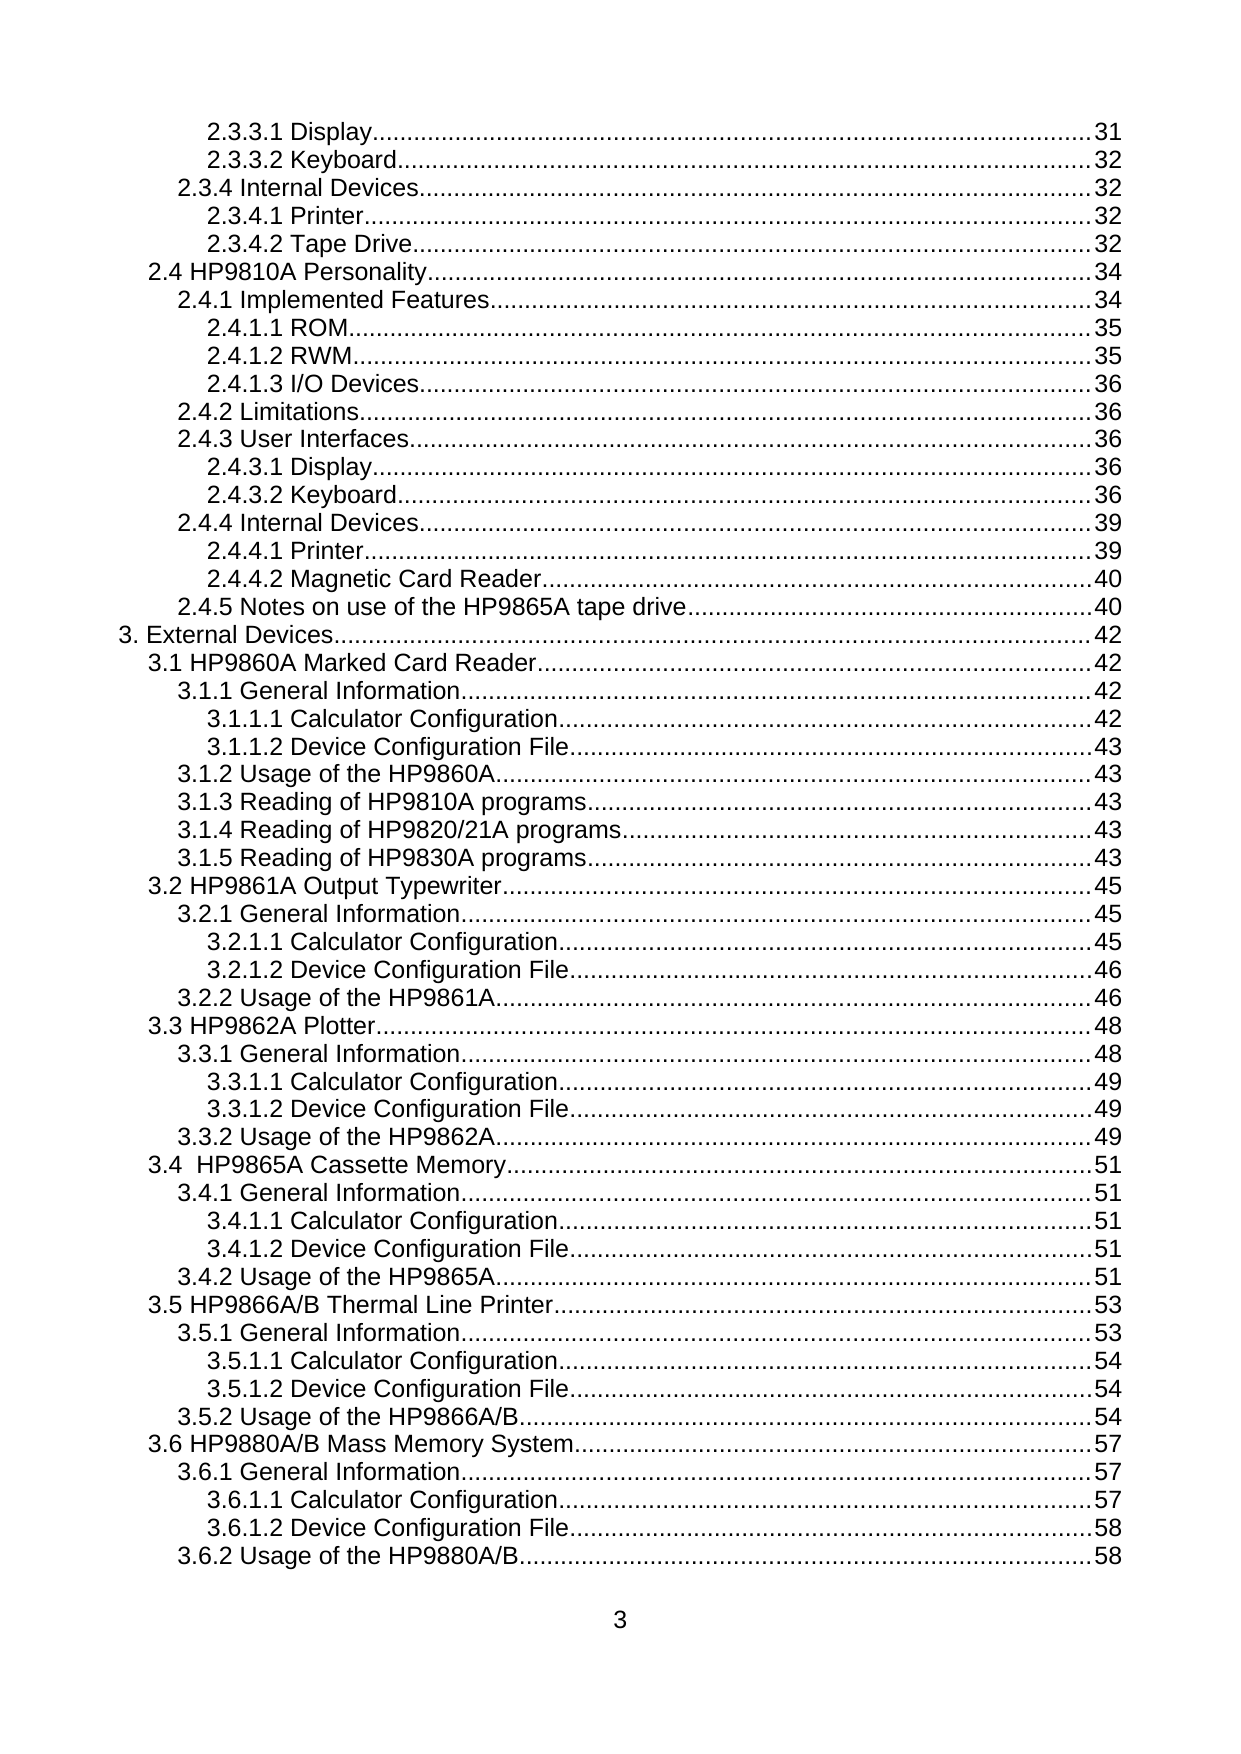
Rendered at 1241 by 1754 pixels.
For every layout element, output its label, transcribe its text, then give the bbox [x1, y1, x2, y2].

text 2.3.3.2 Keyboard 32 [207, 146, 1122, 174]
text 2.4.3 User Interfaces 36 [177, 425, 1122, 453]
text 3.2.1 General Information 45 [177, 900, 1122, 928]
text 3.5.1.2 Device Configuration File 54 [207, 1374, 1122, 1402]
text 3.5.2 Usage of the HP9866A/B 54 [177, 1402, 1122, 1430]
text 3.1.5 Reading of HP9830A programs 43 [177, 844, 1122, 872]
text 3.1.2 Usage of the HP9860A 43 [177, 760, 1122, 788]
text 2.3.4.2 Tape Drive 32 [207, 230, 1122, 258]
text 3.6.2 Usage of the HP9880A/B 58 [177, 1542, 1122, 1570]
text 3.1.3 Reading of HP9810A programs 43 [177, 788, 1122, 816]
text 3.4 HP9865A Cassette Memory 51 [148, 1151, 1122, 1179]
text 3.6.1.1 Calculator Configuration 57 [207, 1486, 1122, 1514]
text 3.2.1.2 Device Configuration File 46 [207, 956, 1122, 983]
text 3.6 HP9880A/B Mass Memory System 57 [148, 1430, 1122, 1458]
text 3.2.2 Usage of the HP9861A 46 [177, 983, 1122, 1011]
text 3.1.1.1 Calculator Configuration 42 [207, 704, 1122, 732]
text 3.4.1.2 Device Configuration File 51 [207, 1235, 1122, 1263]
text 2.3.4 Internal Devices 32 [177, 174, 1122, 202]
text 3.4.2 Usage of the HP9865A 51 [177, 1263, 1122, 1291]
text 2.4.5 Notes on use of the HP9865A tape drive 40 [177, 593, 1122, 621]
text 2.4.3.2 Keyboard 36 [207, 481, 1122, 509]
text 3.1 HP9860A Marked Card Reader 42 [148, 648, 1122, 676]
text 3.3.2 Usage of the HP9862A 49 [177, 1123, 1122, 1151]
text 2.4.1.1 ROM 35 [207, 313, 1122, 341]
text 2.4.1.3 I/O Devices 36 [207, 369, 1122, 397]
text 3.4.1 General Information 51 [177, 1179, 1122, 1207]
text 3.3 HP9862A Plotter 48 [148, 1011, 1122, 1039]
text 3.6.1 General Information 57 [177, 1458, 1122, 1486]
text 3.6.1.2 Device Configuration File 58 [207, 1514, 1122, 1542]
text 3.5 HP9866A/B Thermal Line Printer 53 [148, 1291, 1122, 1318]
text 3.2 HP9861A Output Typewriter 45 [148, 872, 1122, 900]
text 3.1.4 Reading of HP9820/21A programs 43 [177, 816, 1122, 844]
text 2.3.4.1 Printer 32 [207, 202, 1122, 230]
text 2.4.3.1 Display 36 [207, 453, 1122, 481]
text 2.4.1.2 RWM 35 [207, 341, 1122, 369]
text 2.4.4.2 Magnetic Card Reader 40 [207, 565, 1122, 593]
text 3.1.1 General Information 42 [177, 676, 1122, 704]
text 2.3.3.1 Display 31 [207, 118, 1122, 146]
text 2.4.1 Implemented Features 34 [177, 286, 1122, 313]
text 3.2.1.1 Calculator Configuration 45 [207, 928, 1122, 956]
text 2.4.4 Internal Devices 39 [177, 509, 1122, 537]
text 3.3.1.2 Device Configuration File 49 [207, 1095, 1122, 1123]
text 3.3.1 General Information 48 [177, 1039, 1122, 1067]
text 3.1.1.2 Device Configuration File 43 [207, 732, 1122, 760]
text 3.5.1 General Information 53 [177, 1318, 1122, 1346]
text 2.4.4.1 Printer 39 [207, 537, 1122, 565]
text 3.3.1.1 Calculator Configuration 49 [207, 1067, 1122, 1095]
text 2.4 HP9810A Personality 34 [148, 258, 1122, 286]
text 3.5.1.1 Calculator Configuration 54 [207, 1346, 1122, 1374]
text 2.4.2 Limitations 36 [177, 397, 1122, 425]
text 3. External Devices 42 [118, 621, 1122, 648]
text 3.4.1.1 Calculator Configuration 51 [207, 1207, 1122, 1235]
